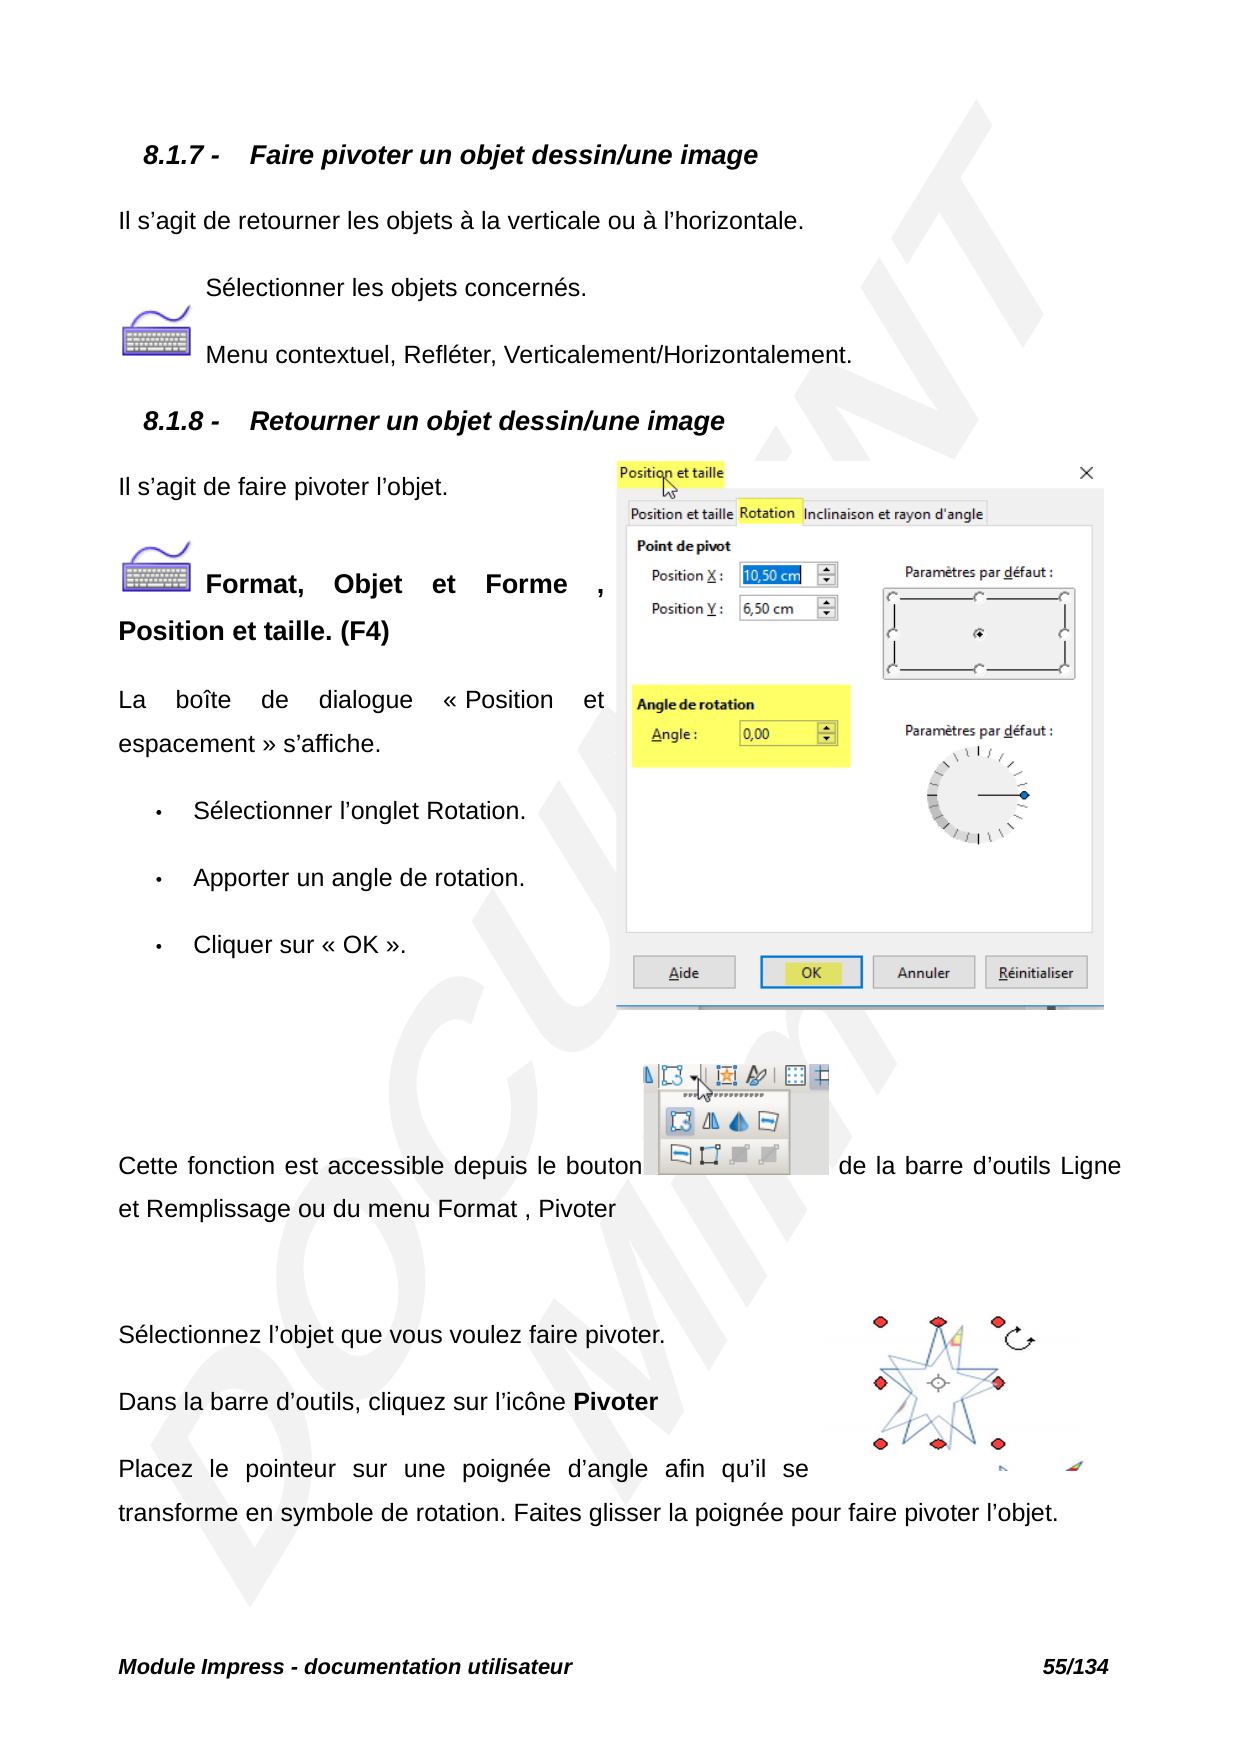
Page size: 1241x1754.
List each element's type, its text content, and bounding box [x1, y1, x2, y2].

text Il s’agit de faire pivoter l’objet. [118, 472, 616, 501]
subtitle Faire pivoter un objet dessin/une image [143, 139, 1122, 170]
list Cliquer sur « OK ». [156, 930, 616, 959]
list [1104, 930, 1122, 959]
text Sélectionner les objets concernés. [118, 273, 1122, 302]
picture [118, 530, 194, 606]
text [1087, 1319, 1122, 1349]
list Apporter un angle de rotation. [156, 863, 616, 892]
picture [118, 295, 194, 370]
text Il s’agit de retourner les objets à la verticale ou à l’horizontale. [118, 206, 1122, 235]
list Sélectionner l’onglet Rotation. [156, 796, 616, 825]
text Placez le pointeur sur une poignée d’angle afin qu’il se transforme en symbole de rotation. Faites glisser la poignée pour faire pivoter l’objet. [118, 1454, 1122, 1527]
picture [643, 1064, 829, 1175]
text Sélectionnez l’objet que vous voulez faire pivoter. [118, 1319, 822, 1349]
text La boîte de dialogue « Position et espacement » s’affiche. [118, 685, 616, 758]
text Dans la barre d’outils, cliquez sur l’icône Pivoter [118, 1387, 822, 1416]
text Cette fonction est accessible depuis le bouton de la barre d’outils Ligne et Remplissage ou du menu Format , Pivoter [118, 1064, 1122, 1223]
text Menu contextuel, Refléter, Verticalement/Horizontalement. [194, 340, 1122, 369]
text Format, Objet et Forme , Position et taille. (F4) [118, 568, 616, 646]
picture [616, 461, 1104, 1010]
text [1104, 568, 1122, 646]
picture [822, 1293, 1087, 1471]
subtitle Retourner un objet dessin/une image [143, 405, 1122, 436]
text [1104, 685, 1122, 758]
